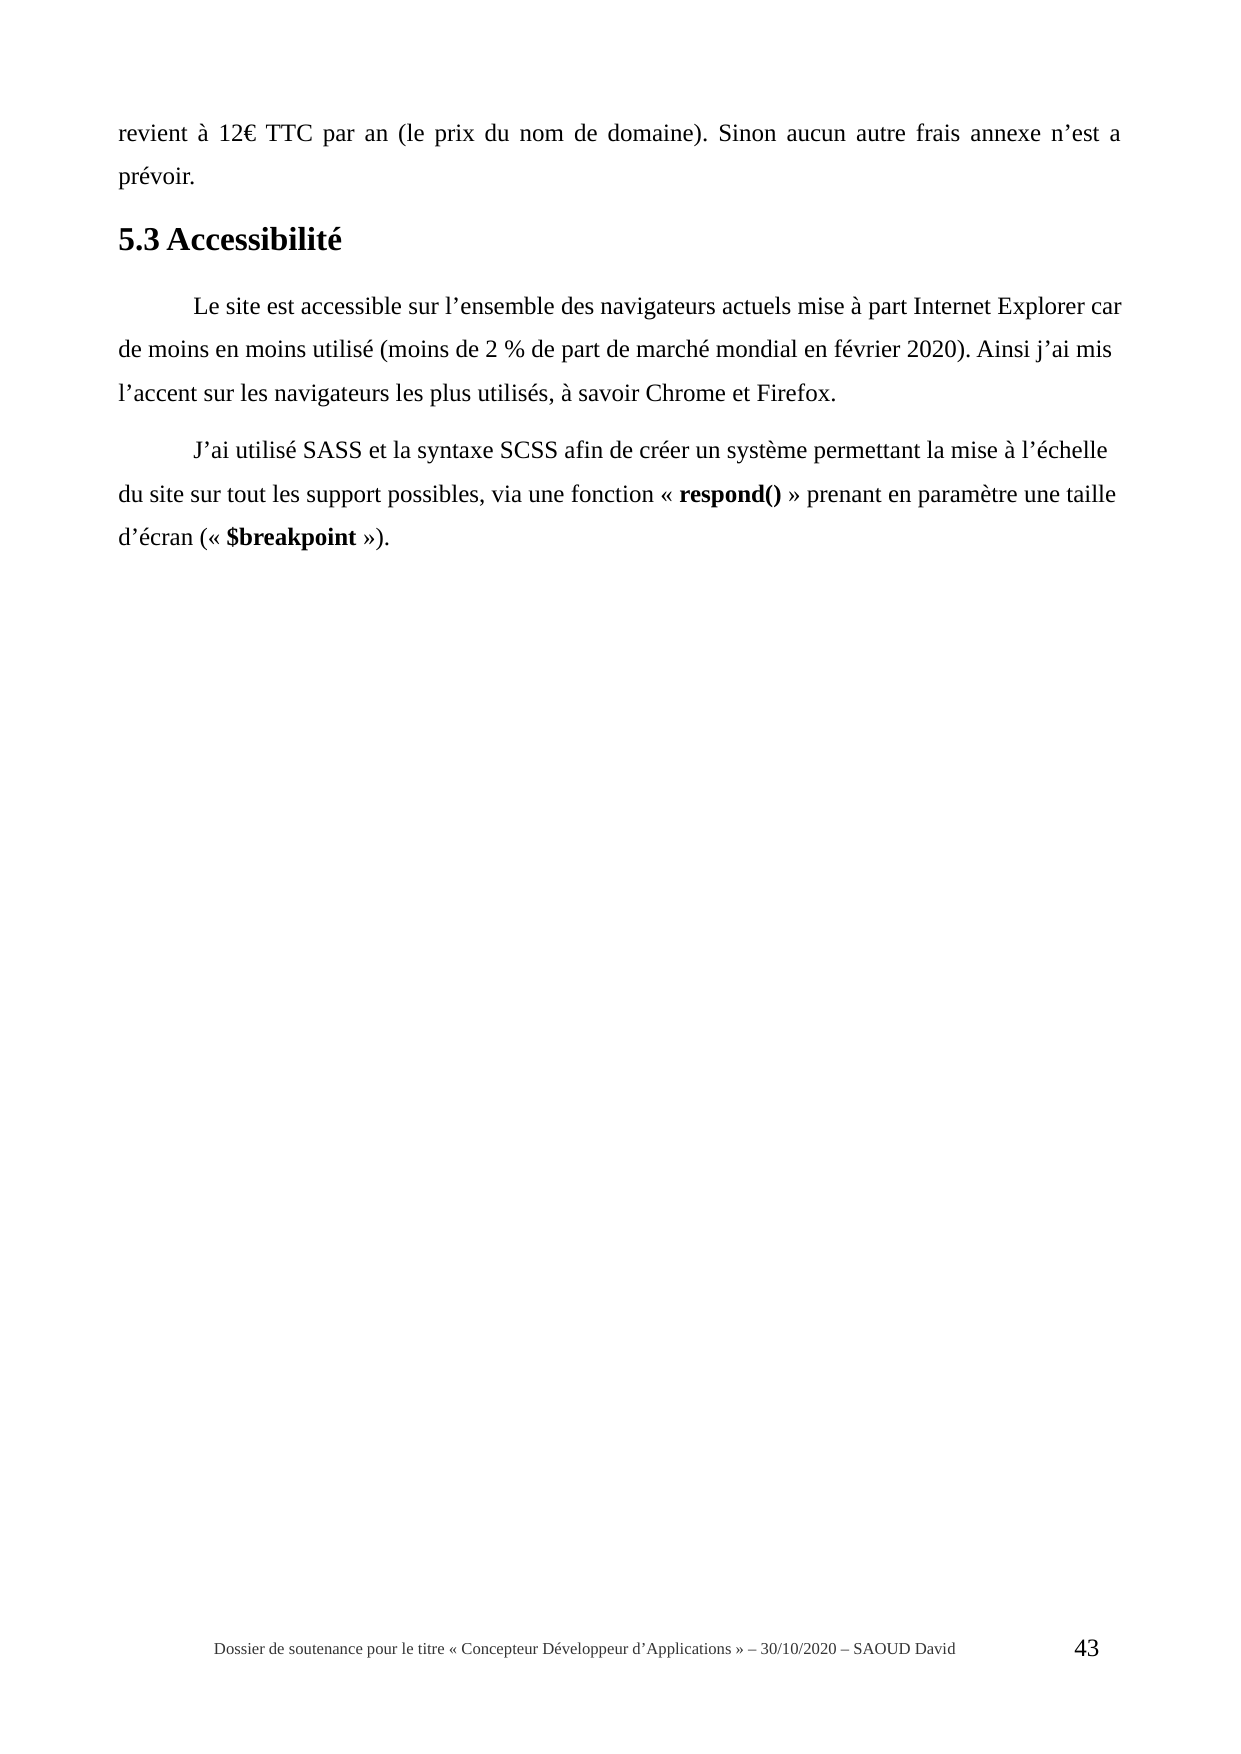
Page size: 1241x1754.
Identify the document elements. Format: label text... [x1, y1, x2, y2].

subtitle 5.3 Accessibilité [118, 219, 1122, 257]
text J’ai utilisé SASS et la syntaxe SCSS afin de créer un système permettant la mise à l’échelle du site sur tout les support possibles, via une fonction « respond() » prenant en paramètre une taille d’écran (« $breakpoint »). [118, 436, 1122, 551]
text revient à 12€ TTC par an (le prix du nom de domaine). Sinon aucun autre frais annexe n’est a prévoir. [118, 118, 1122, 190]
text Le site est accessible sur l’ensemble des navigateurs actuels mise à part Internet Explorer car de moins en moins utilisé (moins de 2 % de part de marché mondial en février 2020). Ainsi j’ai mis l’accent sur les navigateurs les plus utilisés, à savoir Chrome et Firefox. [118, 291, 1122, 406]
